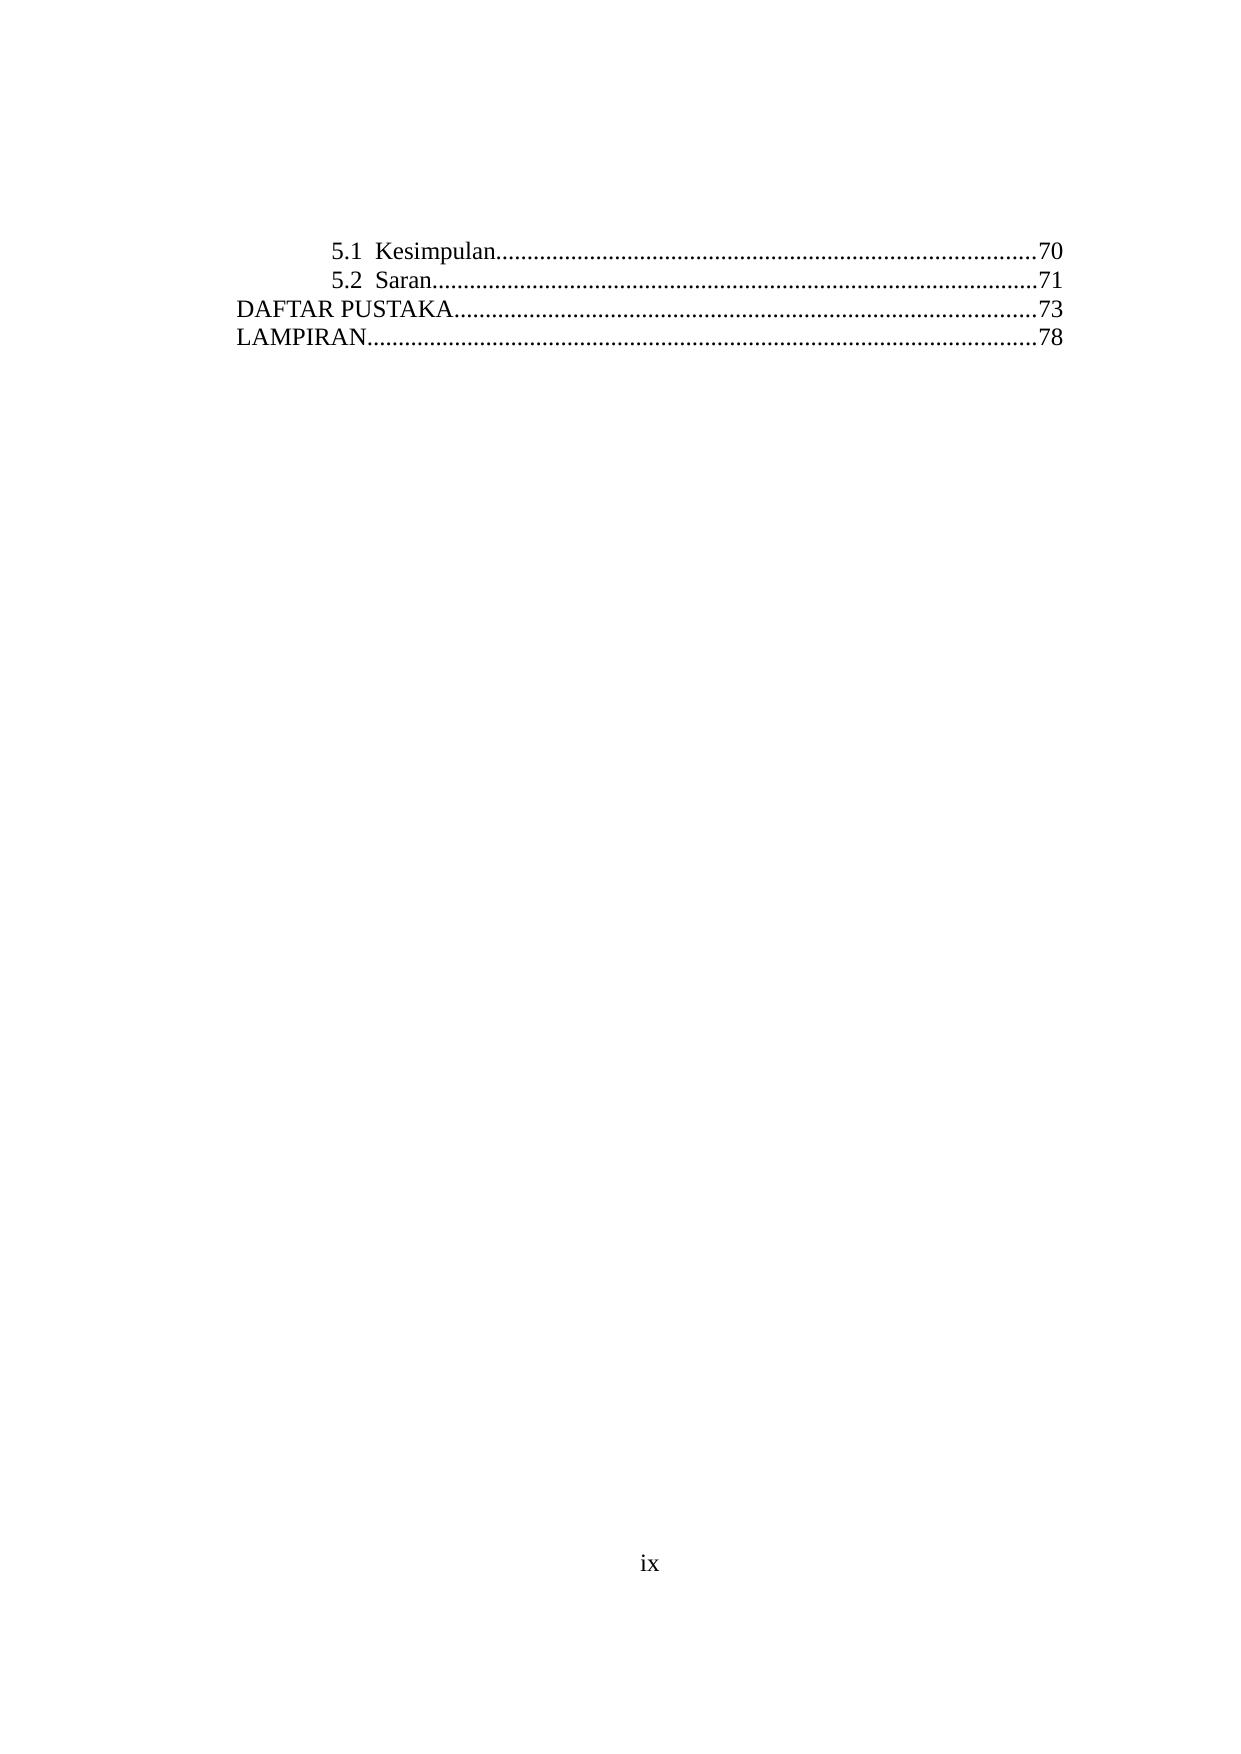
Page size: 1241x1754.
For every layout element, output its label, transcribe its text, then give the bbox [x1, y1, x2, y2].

text 5.1 Kesimpulan 70 [325, 236, 1063, 265]
text DAFTAR PUSTAKA 73 [236, 294, 1063, 322]
text ­LAMPIRAN 78 [236, 322, 1063, 351]
text 5.2 Saran 71 [325, 265, 1063, 294]
